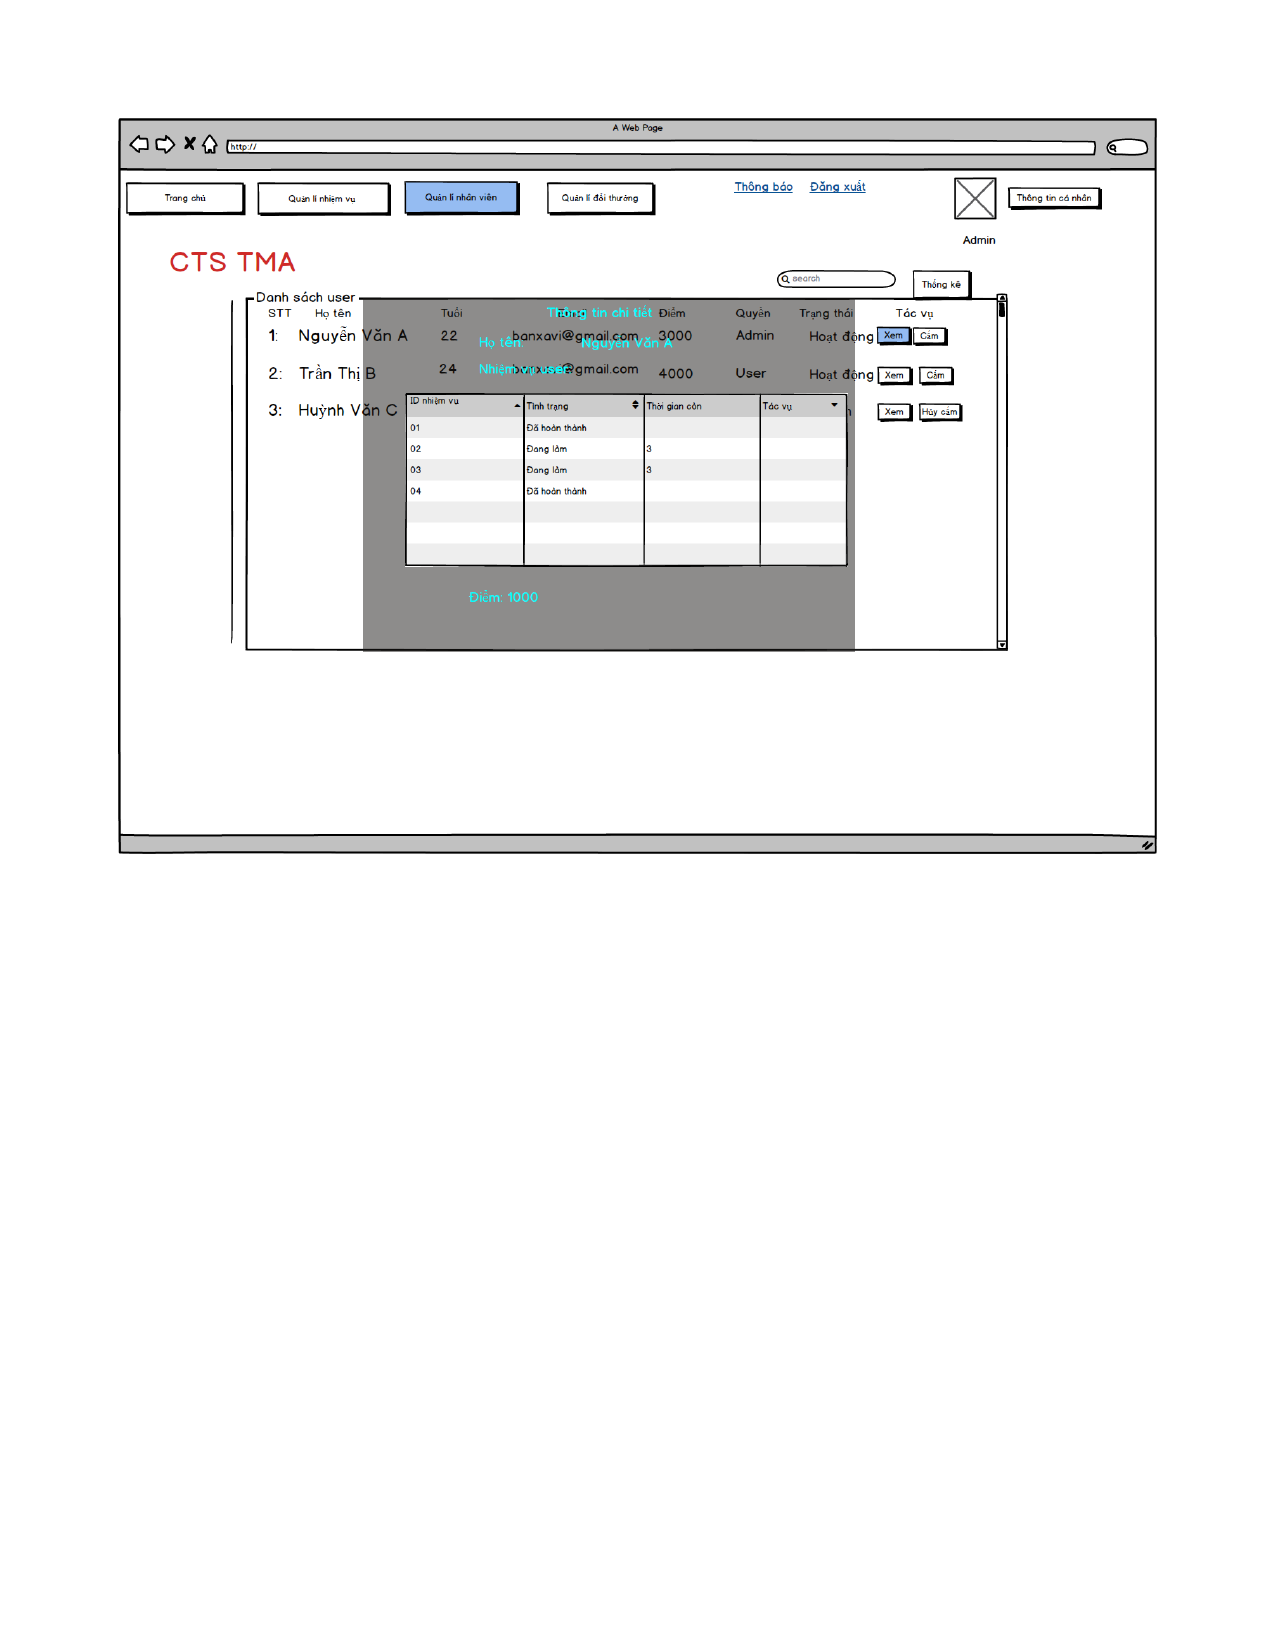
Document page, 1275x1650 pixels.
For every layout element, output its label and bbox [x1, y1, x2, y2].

picture [118, 118, 1157, 854]
